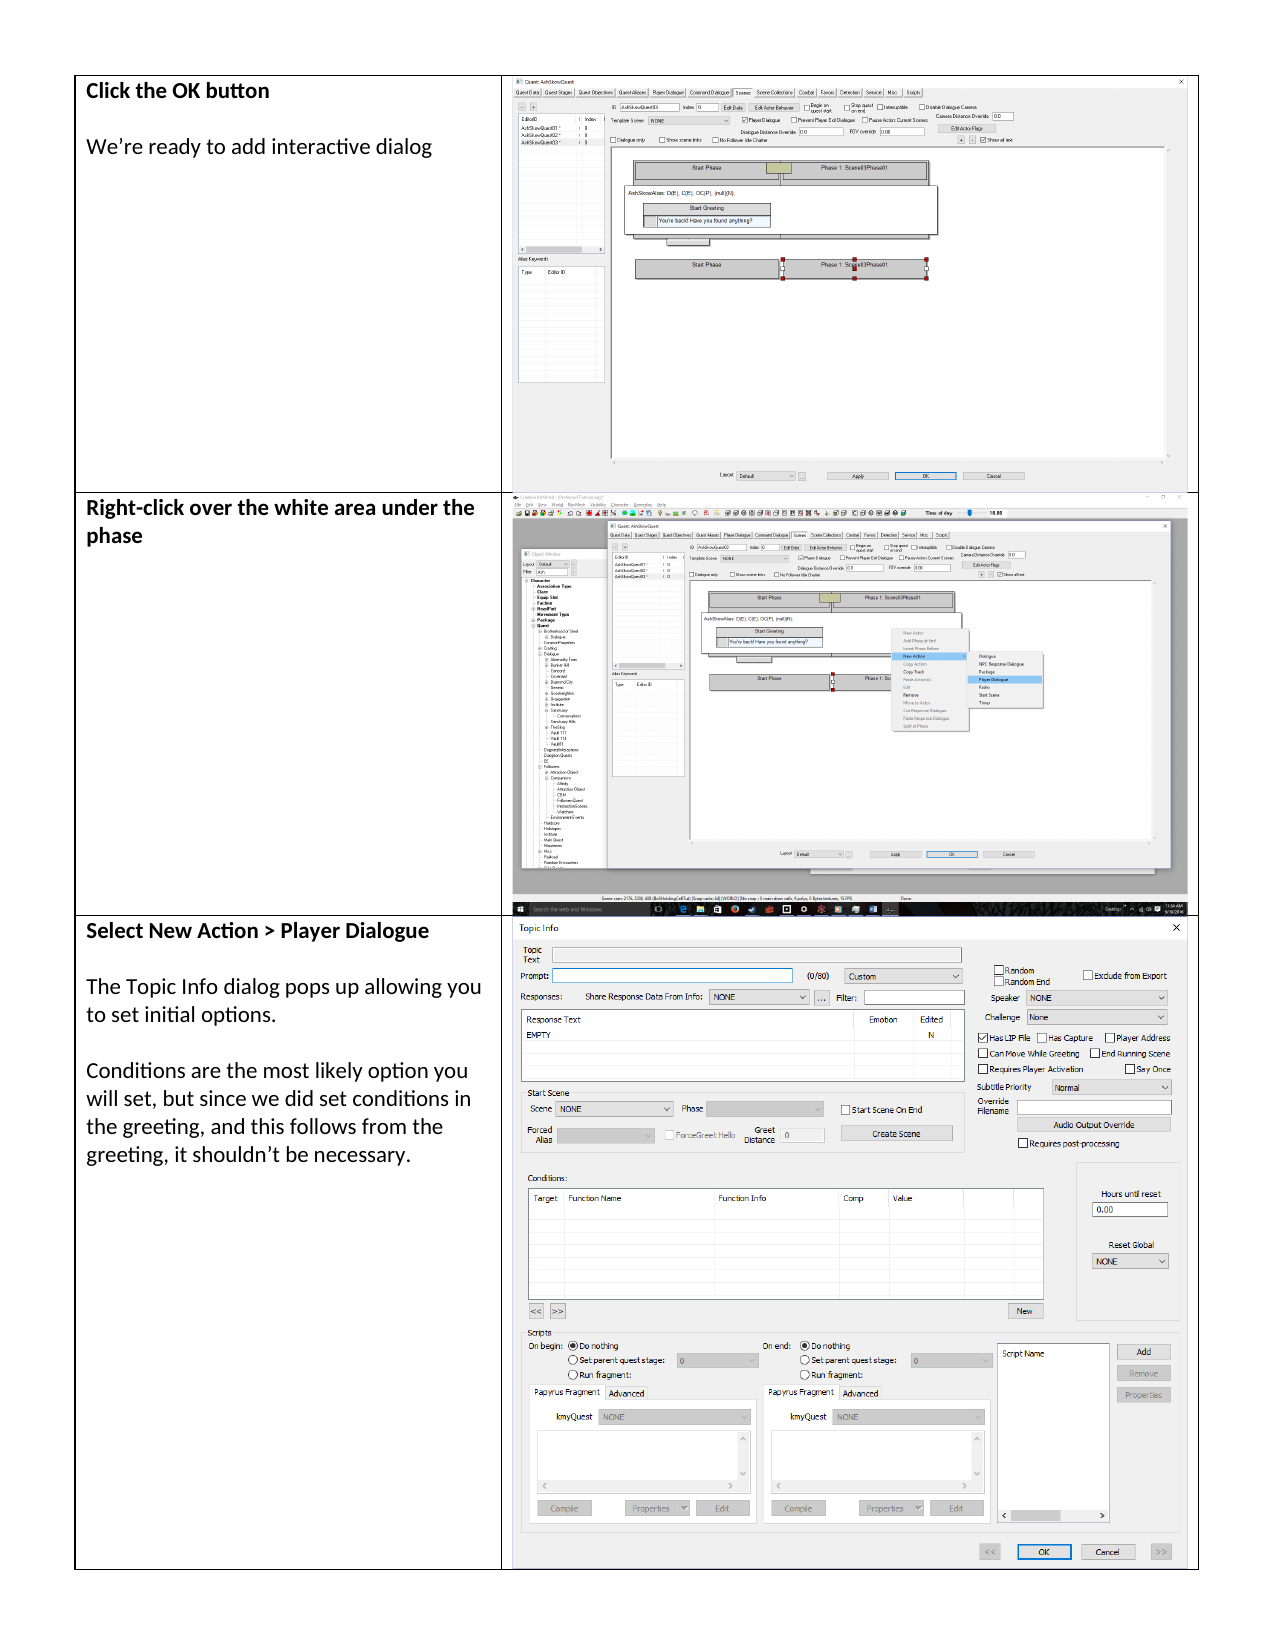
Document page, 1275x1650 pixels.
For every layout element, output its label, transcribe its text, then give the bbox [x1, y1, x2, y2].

table_cell [502, 76, 512, 492]
table_cell [1188, 493, 1198, 915]
table_cell Right-click over the white area under the phase [76, 493, 501, 915]
table_cell Select New Action > Player Dialogue The Topic Info dialog pops up allowing you to set initial options. Conditions are the most likely option you will set, but since we did set conditions in the greeting, and this follows from the greeting, it shouldn’t be necessary. [76, 916, 501, 1569]
table_cell [1188, 916, 1198, 1569]
table_cell [1188, 76, 1198, 492]
table_cell [502, 916, 512, 1569]
table_cell [502, 493, 512, 915]
table_cell Click the OK button We’re ready to add interactive dialog [76, 76, 501, 492]
